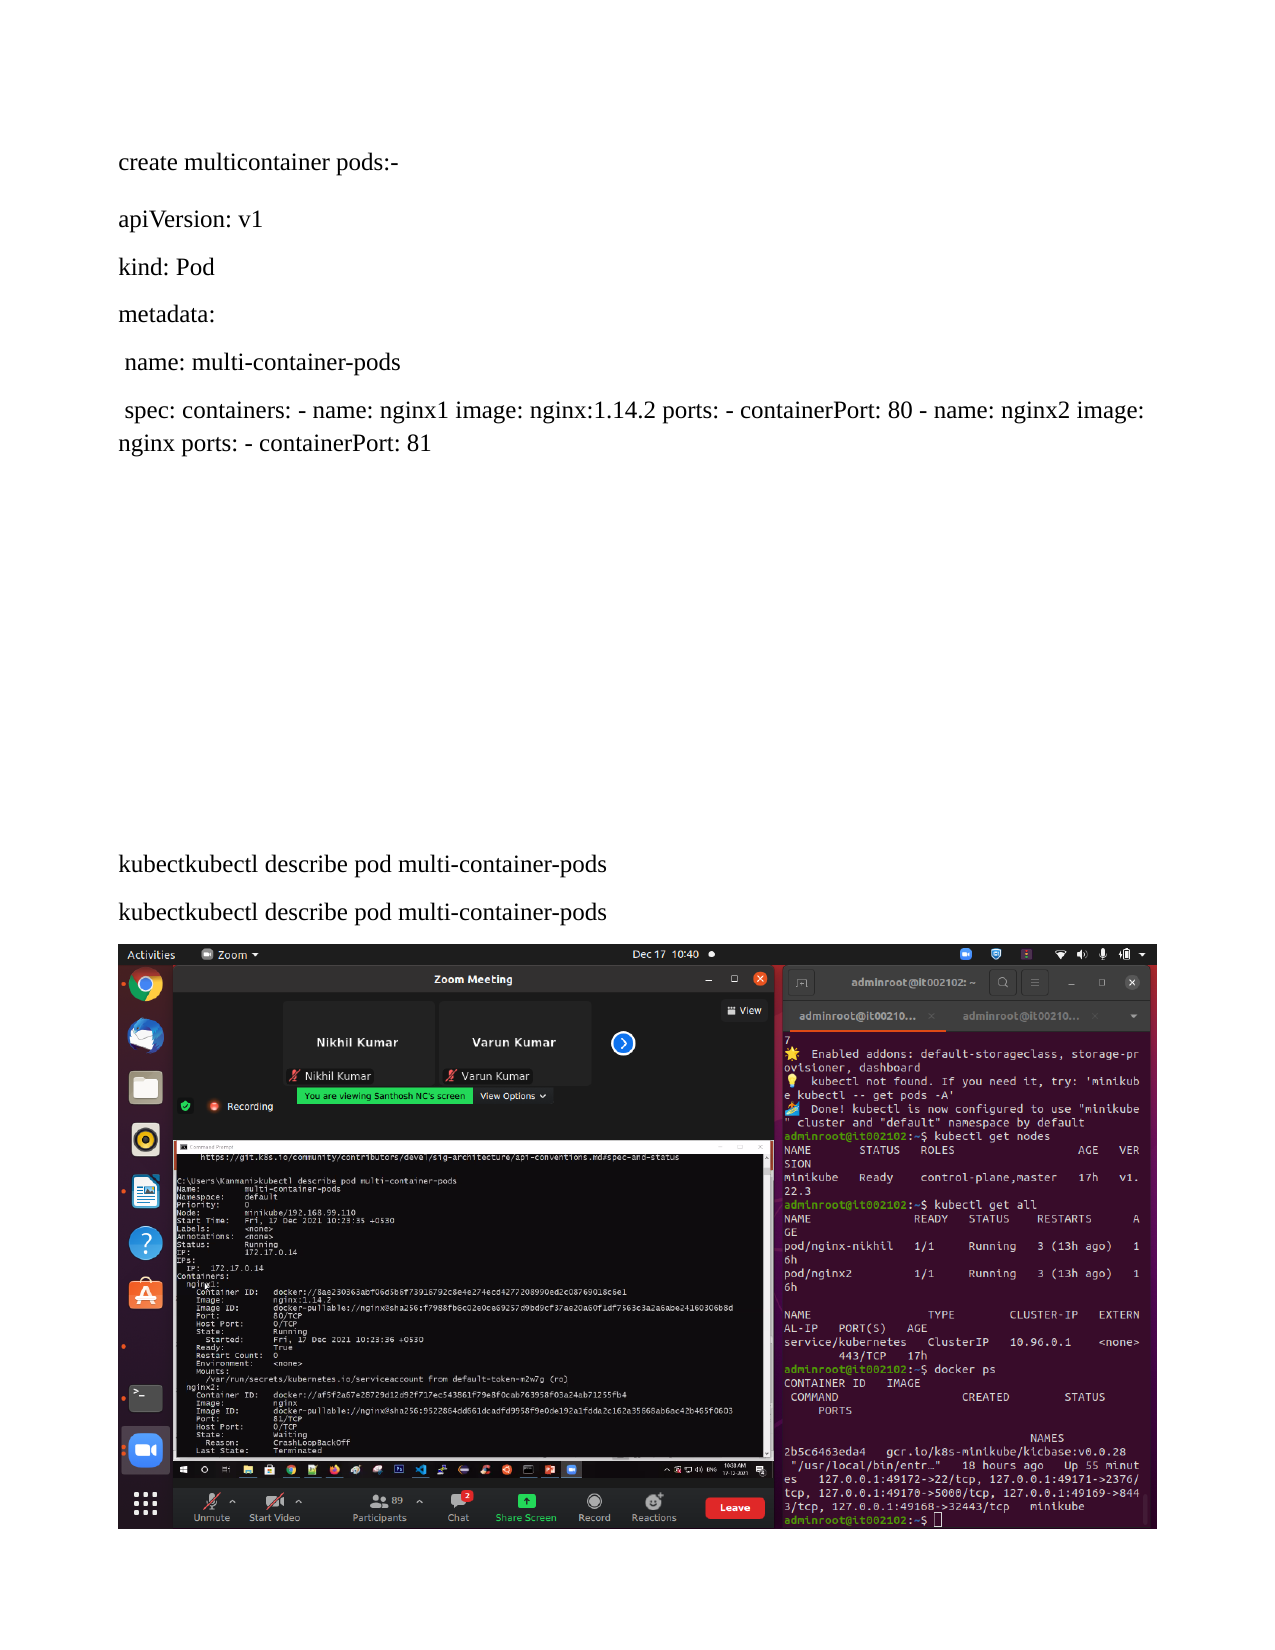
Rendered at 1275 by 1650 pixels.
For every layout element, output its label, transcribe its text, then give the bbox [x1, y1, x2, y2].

text create multicontainer pods:- [118, 147, 1157, 176]
text metadata: [118, 299, 1157, 328]
text kind: Pod [118, 252, 1157, 281]
text kubectkubectl describe pod multi-container-pods [118, 849, 1157, 878]
text spec: containers: - name: nginx1 image: nginx:1.14.2 ports: - containerPort: 80 - name: nginx2 image: nginx ports: - containerPort: 81 [118, 395, 1157, 457]
text apiVersion: v1 [118, 204, 1157, 233]
text kubectkubectl describe pod multi-container-pods [118, 897, 1157, 926]
picture [118, 944, 1157, 1529]
text name: multi-container-pods [118, 347, 1157, 376]
